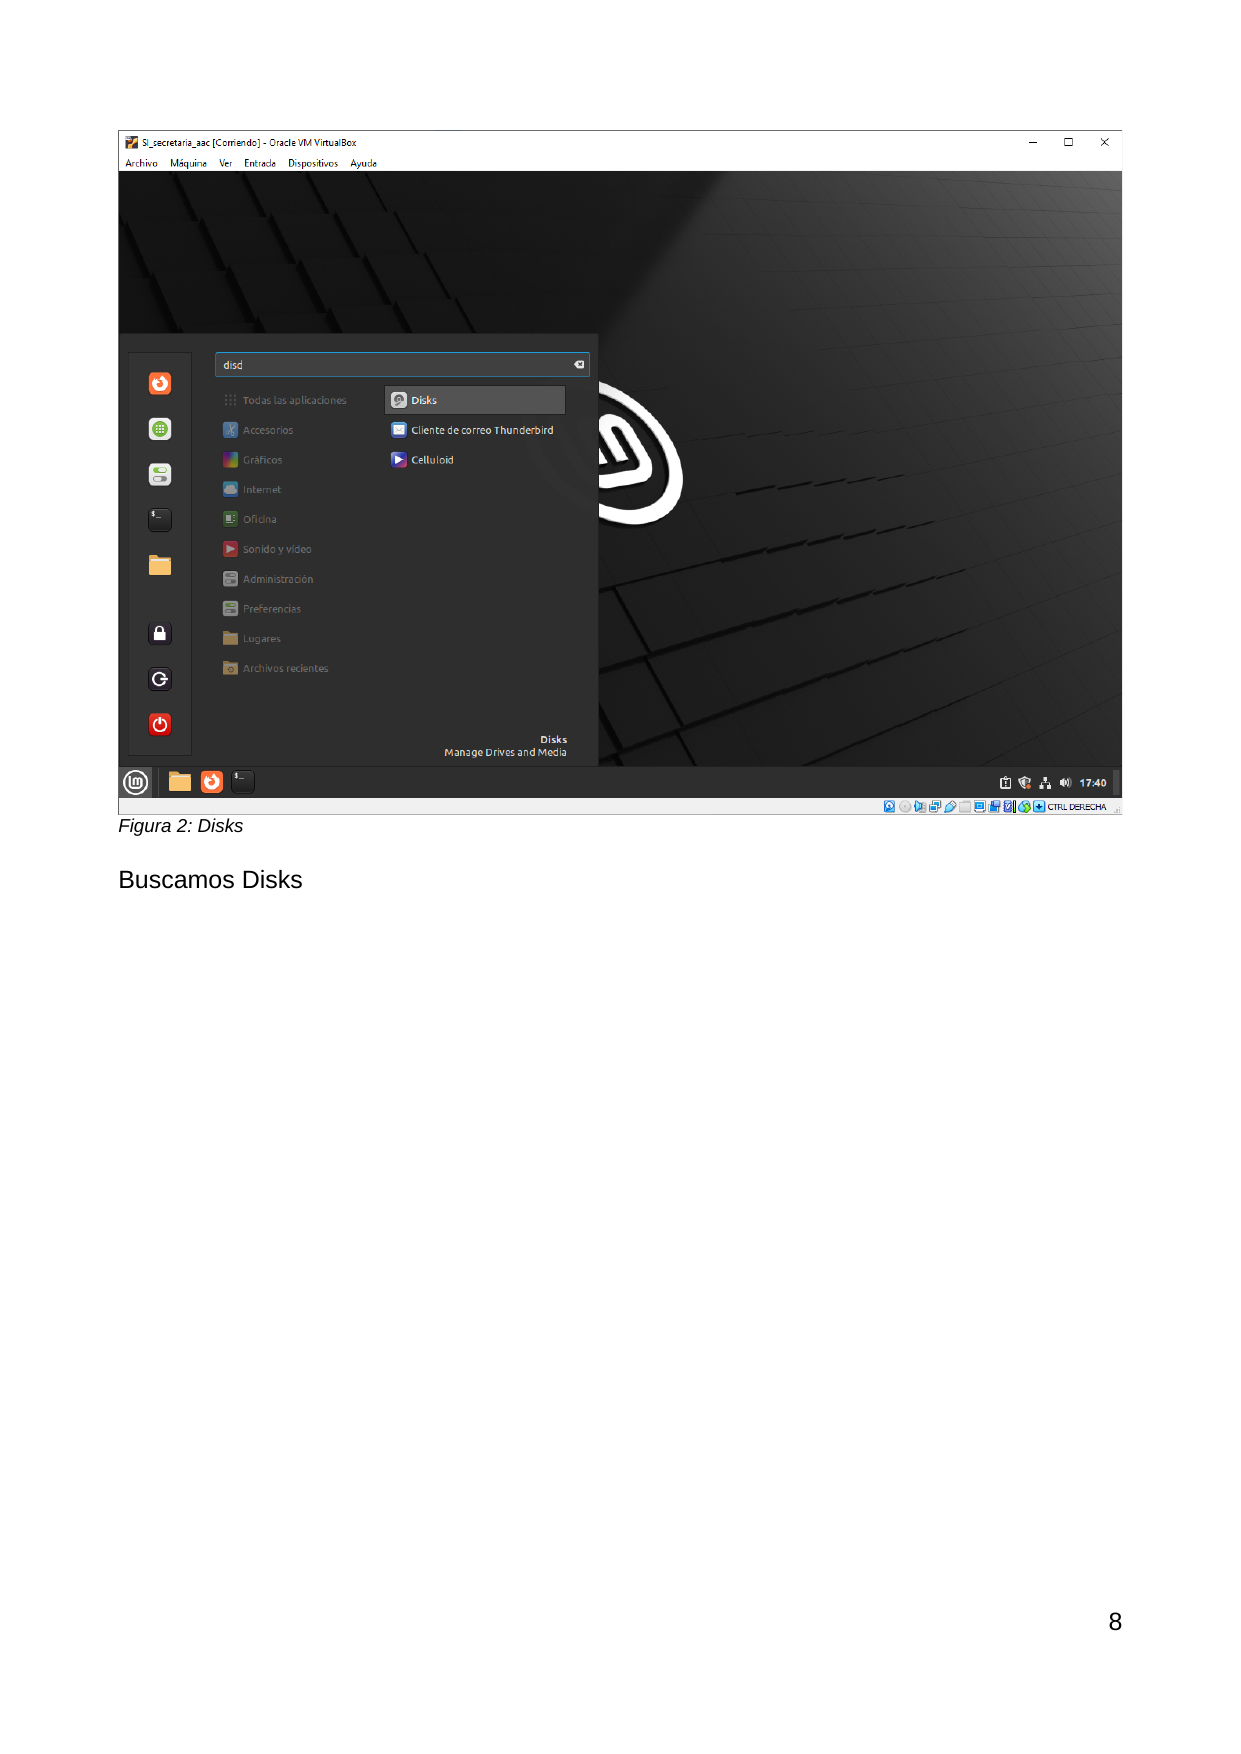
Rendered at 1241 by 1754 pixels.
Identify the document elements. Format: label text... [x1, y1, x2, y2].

text Figura 2: Disks [118, 815, 1122, 837]
picture [118, 130, 1123, 815]
text Buscamos Disks [118, 865, 1122, 894]
